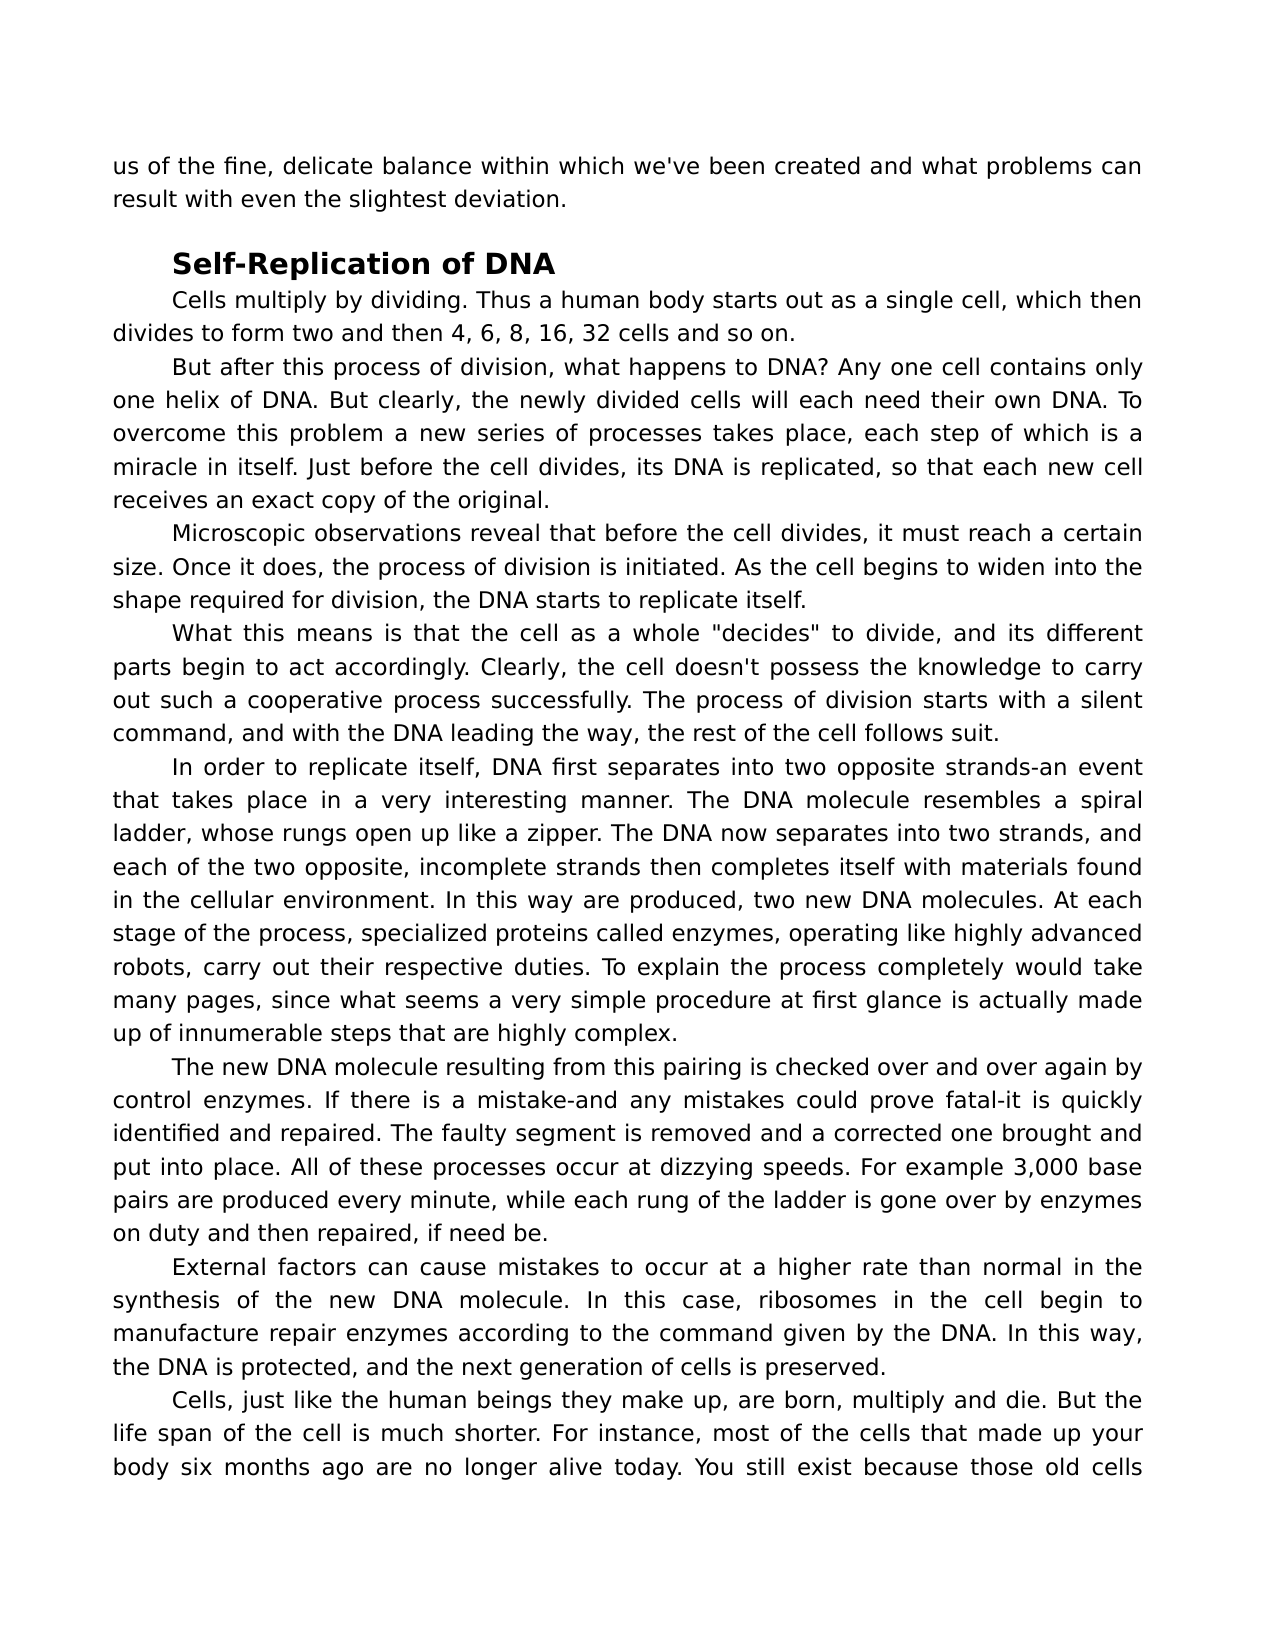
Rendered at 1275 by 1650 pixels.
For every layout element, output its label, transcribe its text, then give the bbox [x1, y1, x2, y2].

text What this means is that the cell as a whole "decides" to divide, and its different parts begin to act accordingly. Clearly, the cell doesn't possess the knowledge to carry out such a cooperative process successfully. The process of division starts with a silent command, and with the DNA leading the way, the rest of the cell follows suit. [112, 615, 1145, 748]
text Microscopic observations reveal that before the cell divides, it must reach a certain size. Once it does, the process of division is initiated. As the cell begins to widen into the shape required for division, the DNA starts to replicate itself. [112, 515, 1145, 615]
text The new DNA molecule resulting from this pairing is checked over and over again by control enzymes. If there is a mistake-and any mistakes could prove fatal-it is quickly identified and repaired. The faulty segment is removed and a corrected one brought and put into place. All of these processes occur at dizzying speeds. For example 3,000 base pairs are produced every minute, while each rung of the ladder is gone over by enzymes on duty and then repaired, if need be. [112, 1048, 1145, 1248]
text In order to replicate itself, DNA first separates into two opposite strands-an event that takes place in a very interesting manner. The DNA molecule resembles a spiral ladder, whose rungs open up like a zipper. The DNA now separates into two strands, and each of the two opposite, incomplete strands then completes itself with materials found in the cellular environment. In this way are produced, two new DNA molecules. At each stage of the process, specialized proteins called enzymes, operating like highly advanced robots, carry out their respective duties. To explain the process completely would take many pages, since what seems a very simple procedure at first glance is actually made up of innumerable steps that are highly complex. [112, 748, 1145, 1048]
text But after this process of division, what happens to DNA? Any one cell contains only one helix of DNA. But clearly, the newly divided cells will each need their own DNA. To overcome this problem a new series of processes takes place, each step of which is a miracle in itself. Just before the cell divides, its DNA is replicated, so that each new cell receives an exact copy of the original. [112, 348, 1145, 515]
text Self-Replication of DNA [112, 248, 1145, 282]
text us of the fine, delicate balance within which we've been created and what problems can result with even the slightest deviation. [112, 148, 1145, 214]
text Cells multiply by dividing. Thus a human body starts out as a single cell, which then divides to form two and then 4, 6, 8, 16, 32 cells and so on. [112, 282, 1145, 348]
text External factors can cause mistakes to occur at a higher rate than normal in the synthesis of the new DNA molecule. In this case, ribosomes in the cell begin to manufacture repair enzymes according to the command given by the DNA. In this way, the DNA is protected, and the next generation of cells is preserved. [112, 1248, 1145, 1382]
text Cells, just like the human beings they make up, are born, multiply and die. But the life span of the cell is much shorter. For instance, most of the cells that made up your body six months ago are no longer alive today. You still exist because those old cells [112, 1382, 1145, 1482]
